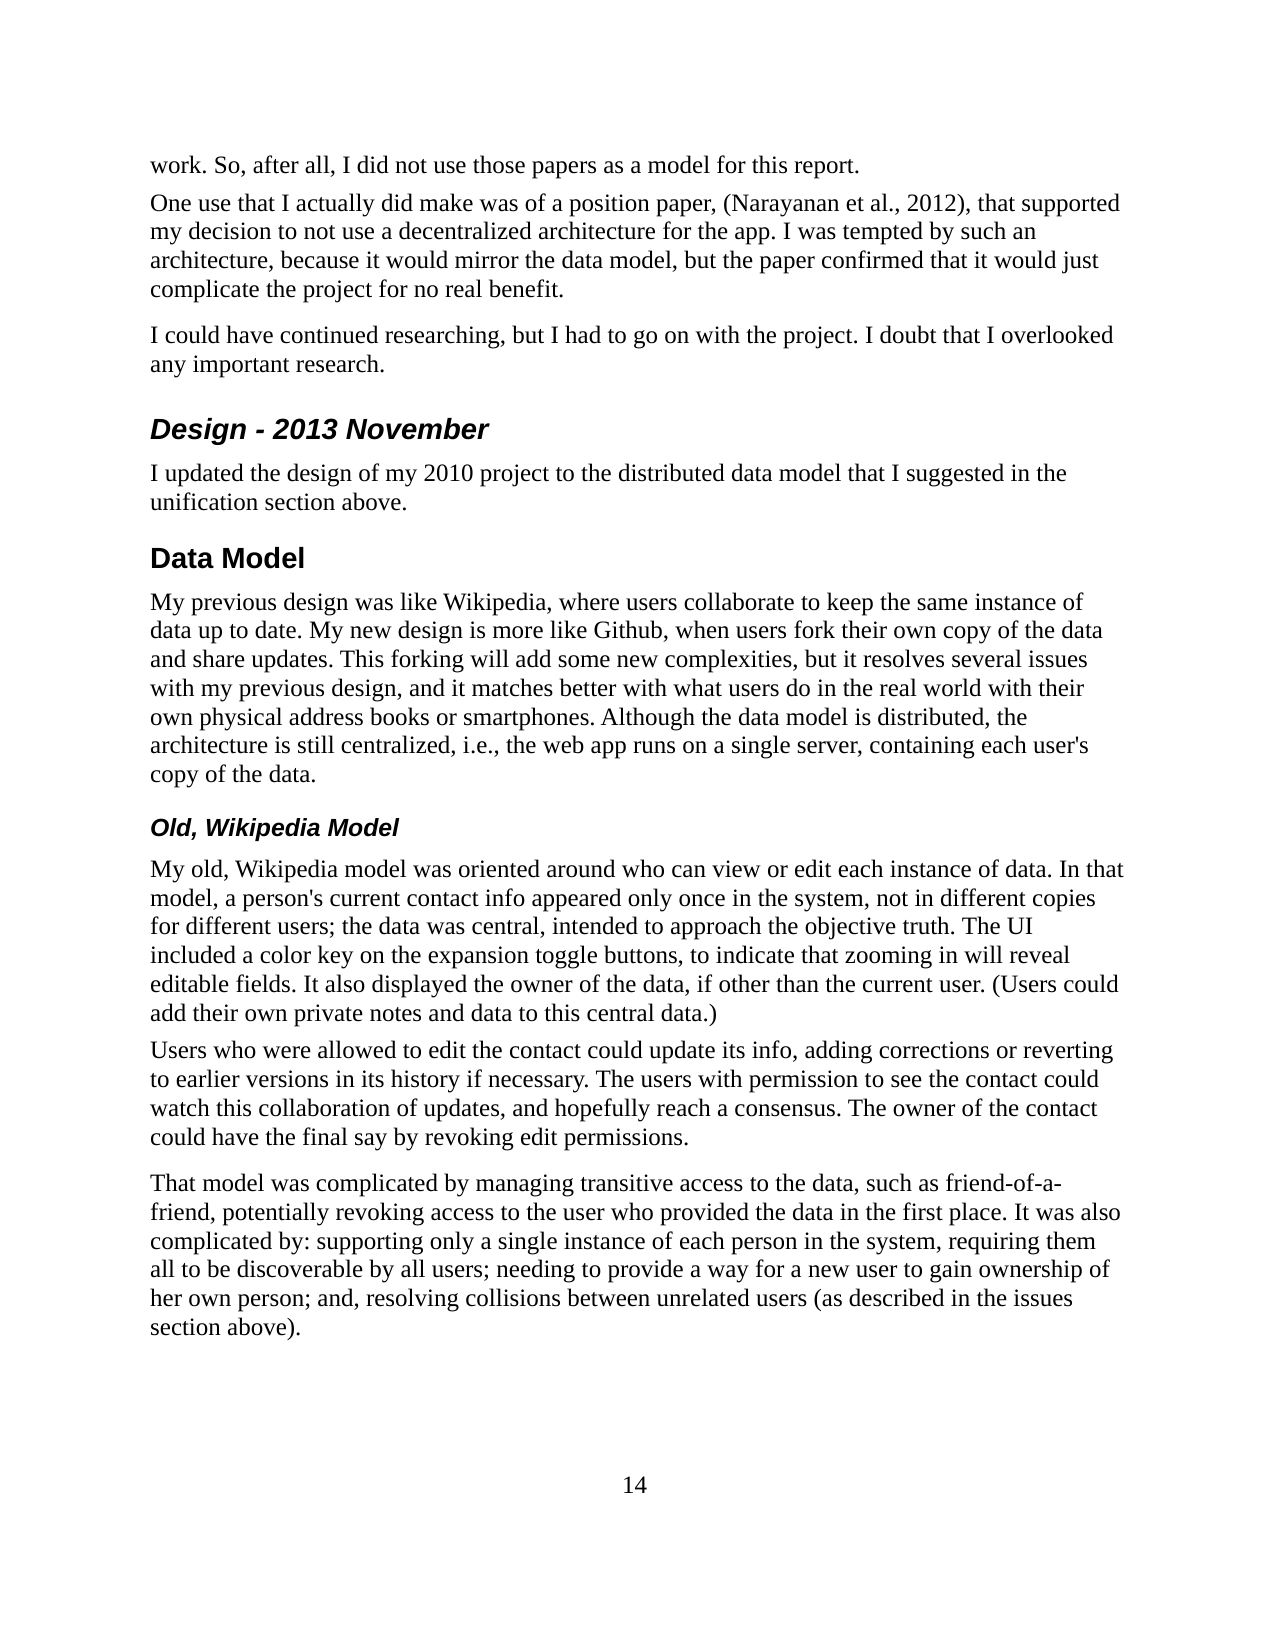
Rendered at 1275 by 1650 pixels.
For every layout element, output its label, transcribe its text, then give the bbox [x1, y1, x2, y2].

text One use that I actually did make was of a position paper, (Narayanan et al., 2012), that supported my decision to not use a decentralized architecture for the app. I was tempted by such an architecture, because it would mirror the data model, but the paper confirmed that it would just complicate the project for no real benefit. [150, 188, 1125, 303]
text My previous design was like Wikipedia, where users collaborate to keep the same instance of data up to date. My new design is more like Github, when users fork their own copy of the data and share updates. This forking will add some new complexities, but it resolves several issues with my previous design, and it matches better with what users do in the real world with their own physical address books or smartphones. Although the data model is distributed, the architecture is still centralized, i.e., the web app runs on a single server, containing each user's copy of the data. [150, 587, 1125, 788]
subtitle Old, Wikipedia Model [150, 813, 1125, 841]
text I could have continued researching, but I had to go on with the project. I doubt that I overlooked any important research. [150, 321, 1125, 378]
text I updated the design of my 2010 project to the distributed data model that I suggested in the unification section above. [150, 458, 1125, 516]
text Users who were allowed to edit the contact could update its info, adding corrections or reverting to earlier versions in its history if necessary. The users with permission to see the contact could watch this collaboration of updates, and hopefully reach a consensus. The owner of the contact could have the final say by revoking edit permissions. [150, 1035, 1125, 1150]
subtitle Data Model [150, 541, 1125, 574]
text That model was complicated by managing transitive access to the data, such as friend-of-a-friend, potentially revoking access to the user who provided the data in the first place. It was also complicated by: supporting only a single instance of each person in the system, requiring them all to be discoverable by all users; needing to provide a way for a new user to gain ownership of her own person; and, resolving collisions between unrelated users (as described in the issues section above). [150, 1168, 1125, 1341]
text work. So, after all, I did not use those papers as a model for this report. [150, 150, 1125, 179]
text My old, Wikipedia model was oriented around who can view or edit each instance of data. In that model, a person's current contact info appeared only once in the system, not in different copies for different users; the data was central, intended to approach the objective truth. The UI included a color key on the expansion toggle buttons, to indicate that zooming in will reveal editable fields. It also displayed the owner of the data, if other than the current user. (Users could add their own private notes and data to this central data.) [150, 854, 1125, 1026]
subtitle Design - 2013 November [150, 412, 1125, 446]
